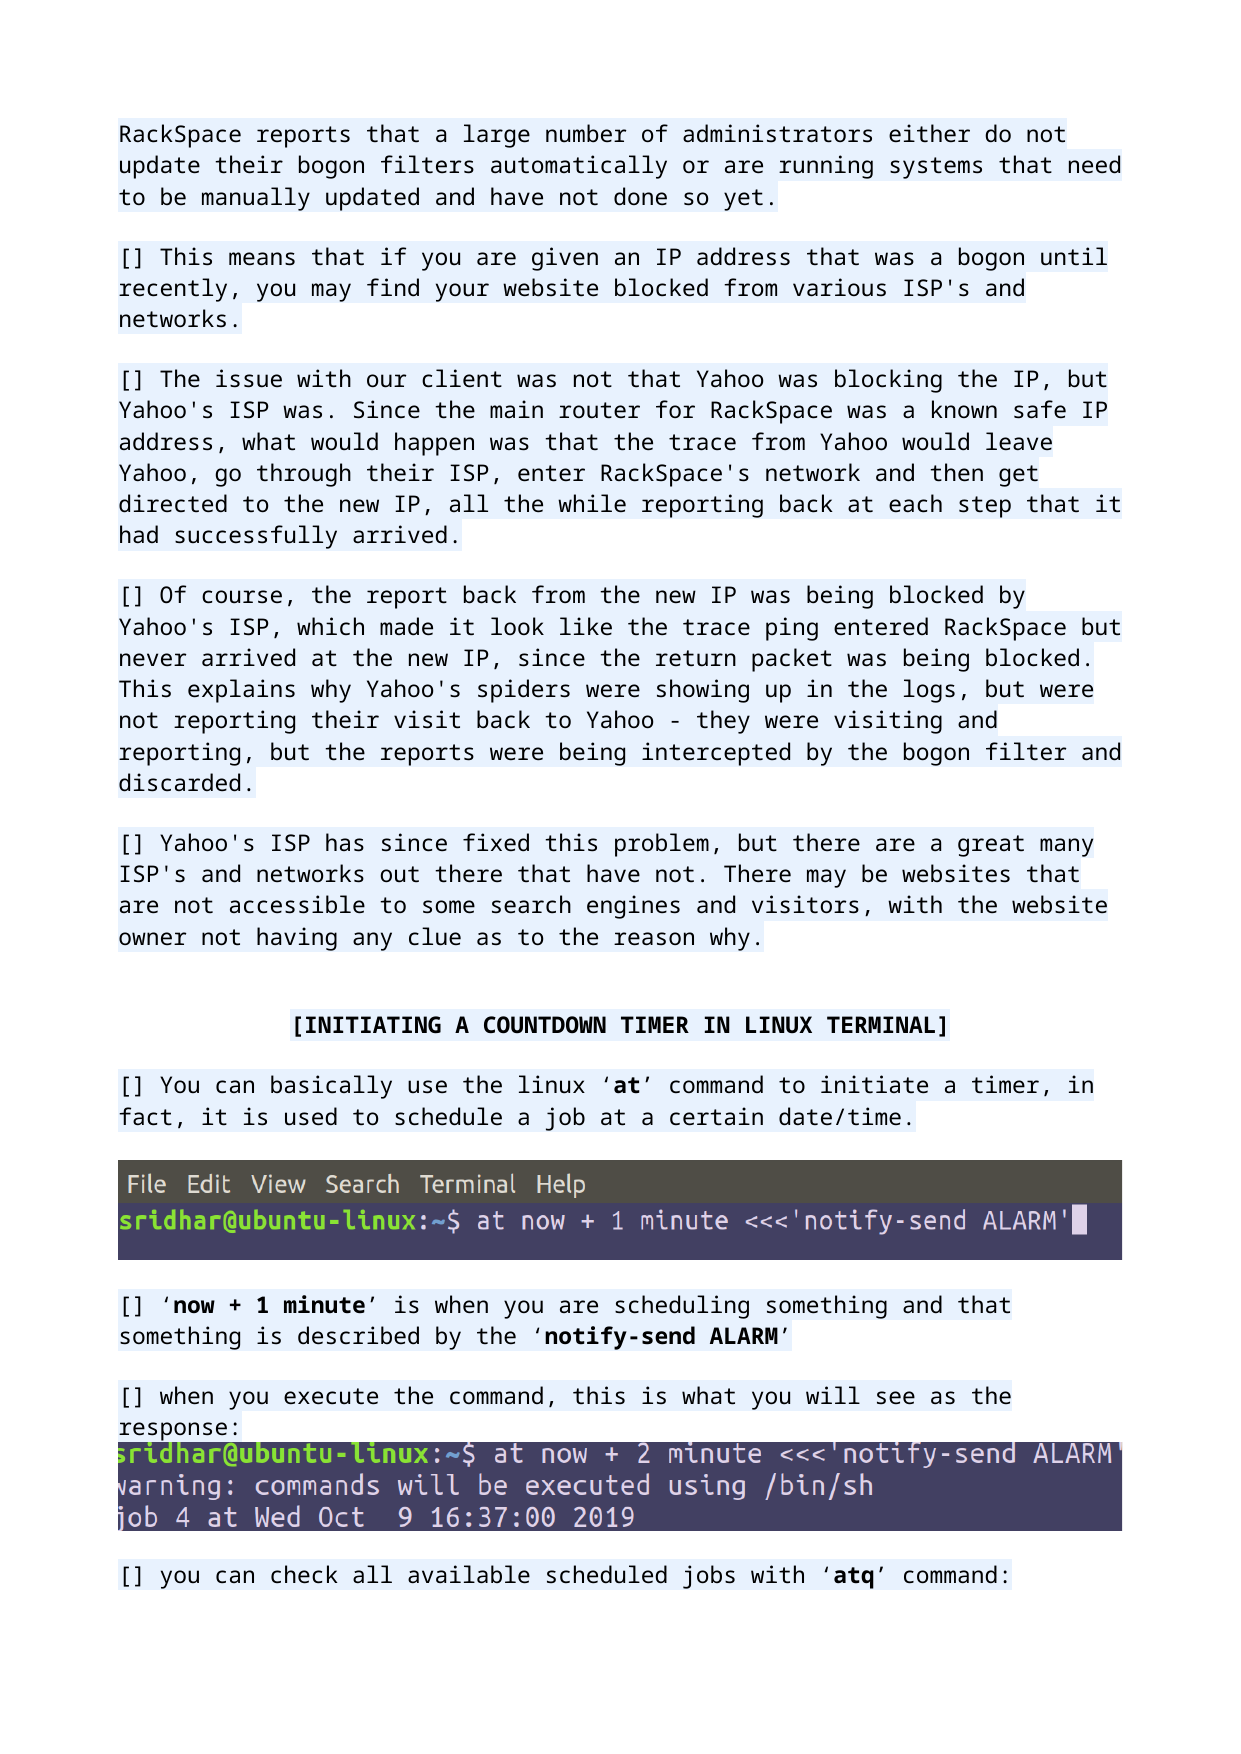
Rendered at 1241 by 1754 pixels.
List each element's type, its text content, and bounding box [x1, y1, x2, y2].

text [] The issue with our client was not that Yahoo was blocking the IP, but Yahoo's ISP was. Since the main router for RackSpace was a known safe IP address, what would happen was that the trace from Yahoo would leave Yahoo, go through their ISP, enter RackSpace's network and then get directed to the new IP, all the while reporting back at each step that it had successfully arrived. [118, 363, 1122, 551]
picture [118, 1442, 1123, 1531]
text RackSpace reports that a large number of administrators either do not update their bogon filters automatically or are running systems that need to be manually updated and have not done so yet. [118, 118, 1122, 212]
text [] you can check all available scheduled jobs with ‘atq’ command: [118, 1559, 1122, 1590]
text [] when you execute the command, this is what you will see as the response: [118, 1380, 1122, 1442]
text [] You can basically use the linux ‘at’ command to initiate a timer, in fact, it is used to schedule a job at a certain date/time. [118, 1069, 1122, 1132]
text [] Yahoo's ISP has since fixed this problem, but there are a great many ISP's and networks out there that have not. There may be websites that are not accessible to some search engines and visitors, with the website owner not having any clue as to the reason why. [118, 827, 1122, 952]
text [] Of course, the report back from the new IP was being blocked by Yahoo's ISP, which made it look like the trace ping entered RackSpace but never arrived at the new IP, since the return packet was being blocked. This explains why Yahoo's spiders were showing up in the logs, but were not reporting their visit back to Yahoo - they were visiting and reporting, but the reports were being intercepted by the bogon filter and discarded. [118, 579, 1122, 798]
picture [118, 1160, 1123, 1260]
text [INITIATING A COUNTDOWN TIMER IN LINUX TERMINAL] [118, 1009, 1122, 1041]
text [] This means that if you are given an IP address that was a bogon until recently, you may find your website blocked from various ISP's and networks. [118, 241, 1122, 334]
text [] ‘now + 1 minute’ is when you are scheduling something and that something is described by the ‘notify-send ALARM’ [118, 1288, 1122, 1351]
